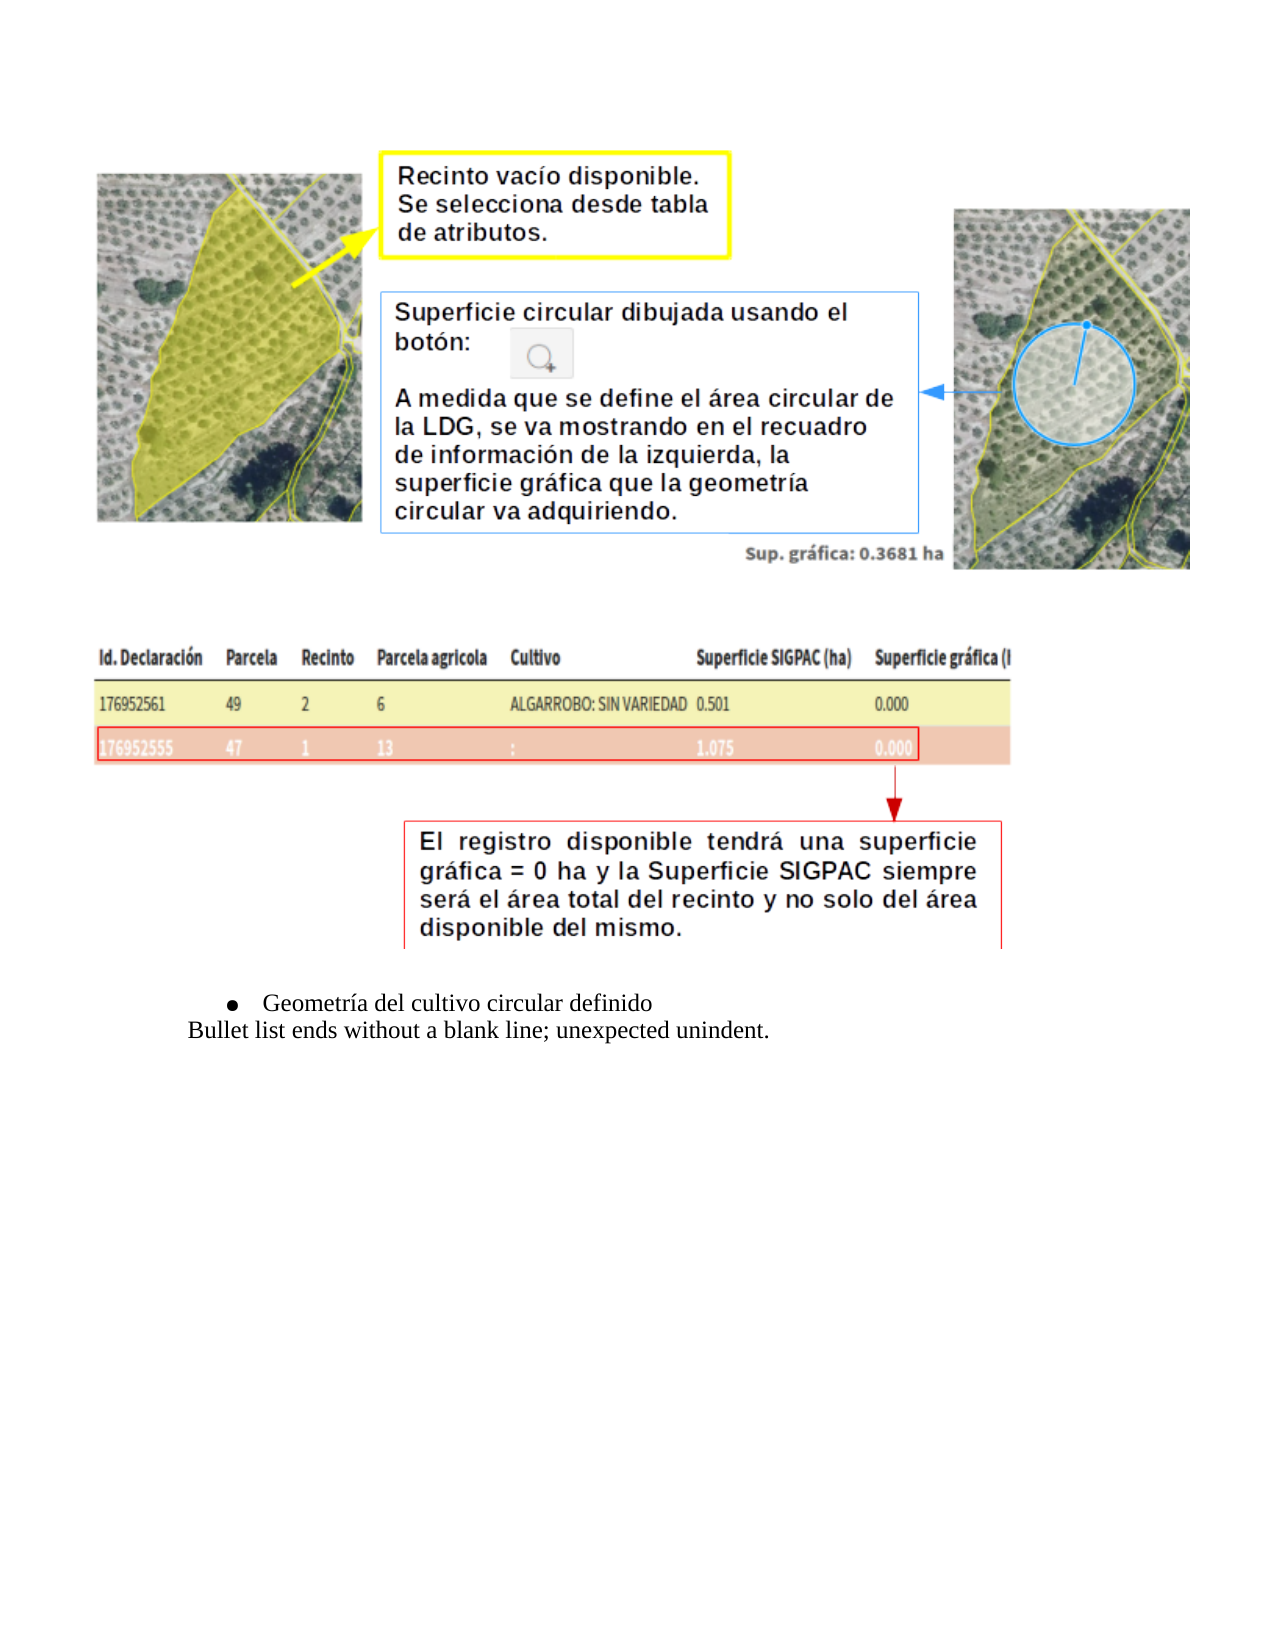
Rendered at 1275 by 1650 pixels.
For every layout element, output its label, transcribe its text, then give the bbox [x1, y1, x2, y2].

list Geometría del cultivo circular definido [225, 989, 1087, 1016]
text Bullet list ends without a blank line; unexpected unindent. [187, 1016, 1087, 1044]
picture [85, 150, 1190, 949]
